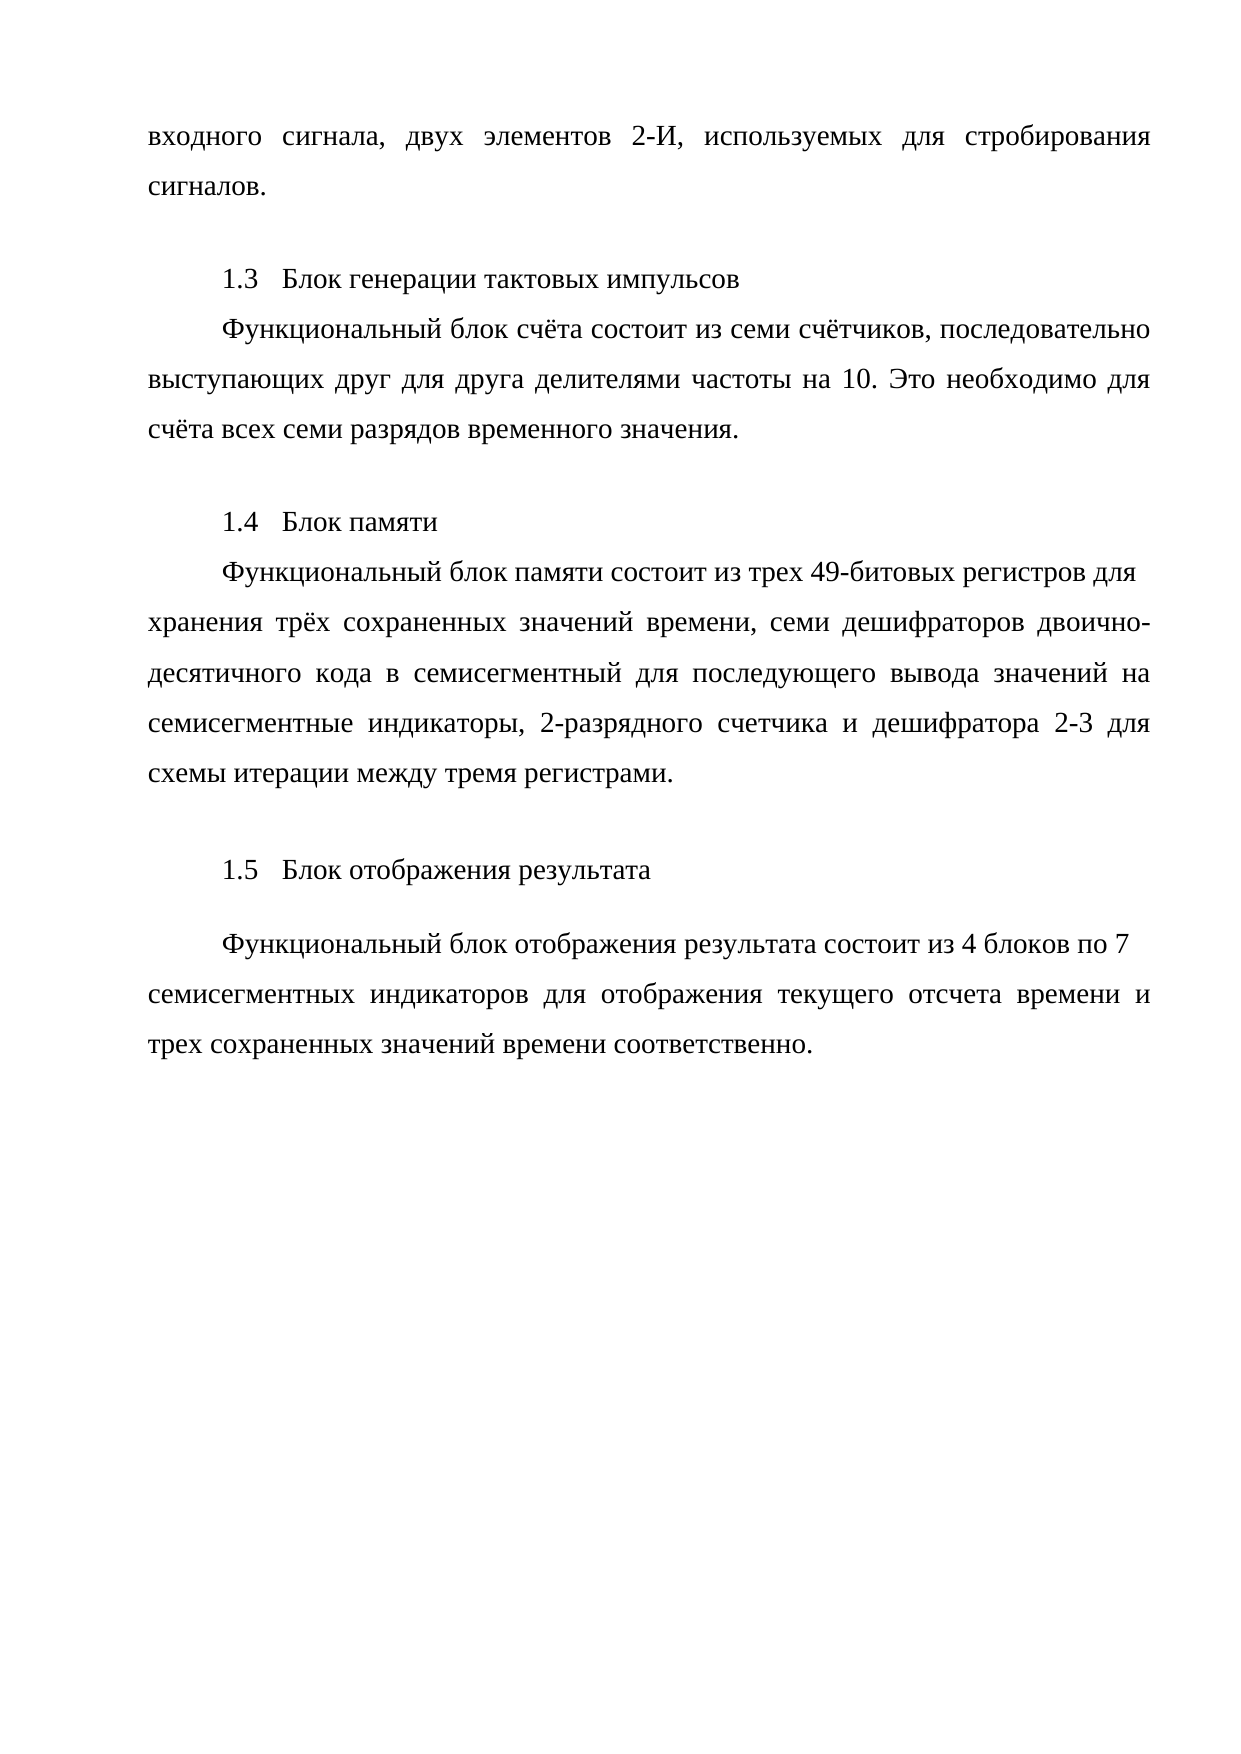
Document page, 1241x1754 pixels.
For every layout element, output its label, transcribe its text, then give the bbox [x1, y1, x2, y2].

text Функциональный блок счёта состоит из семи счётчиков, последовательно выступающих друг для друга делителями частоты на 10. Это необходимо для счёта всех семи разрядов временного значения. [148, 311, 1152, 445]
subtitle Блок генерации тактовых импульсов [222, 261, 1152, 294]
text Функциональный блок отображения результата состоит из 4 блоков по 7 [148, 926, 1152, 959]
text Функциональный блок памяти состоит из трех 49-битовых регистров для [148, 554, 1152, 588]
text хранения трёх сохраненных значений времени, семи дешифраторов двоично-десятичного кода в семисегментный для последующего вывода значений на семисегментные индикаторы, 2-разрядного счетчика и дешифратора 2-3 для схемы итерации между тремя регистрами. [148, 604, 1152, 789]
text входного сигнала, двух элементов 2-И, используемых для стробирования сигналов. [148, 118, 1152, 202]
subtitle Блок отображения результата [222, 852, 1152, 886]
text семисегментных индикаторов для отображения текущего отсчета времени и трех сохраненных значений времени соответственно. [148, 976, 1152, 1060]
subtitle Блок памяти [222, 504, 1152, 537]
